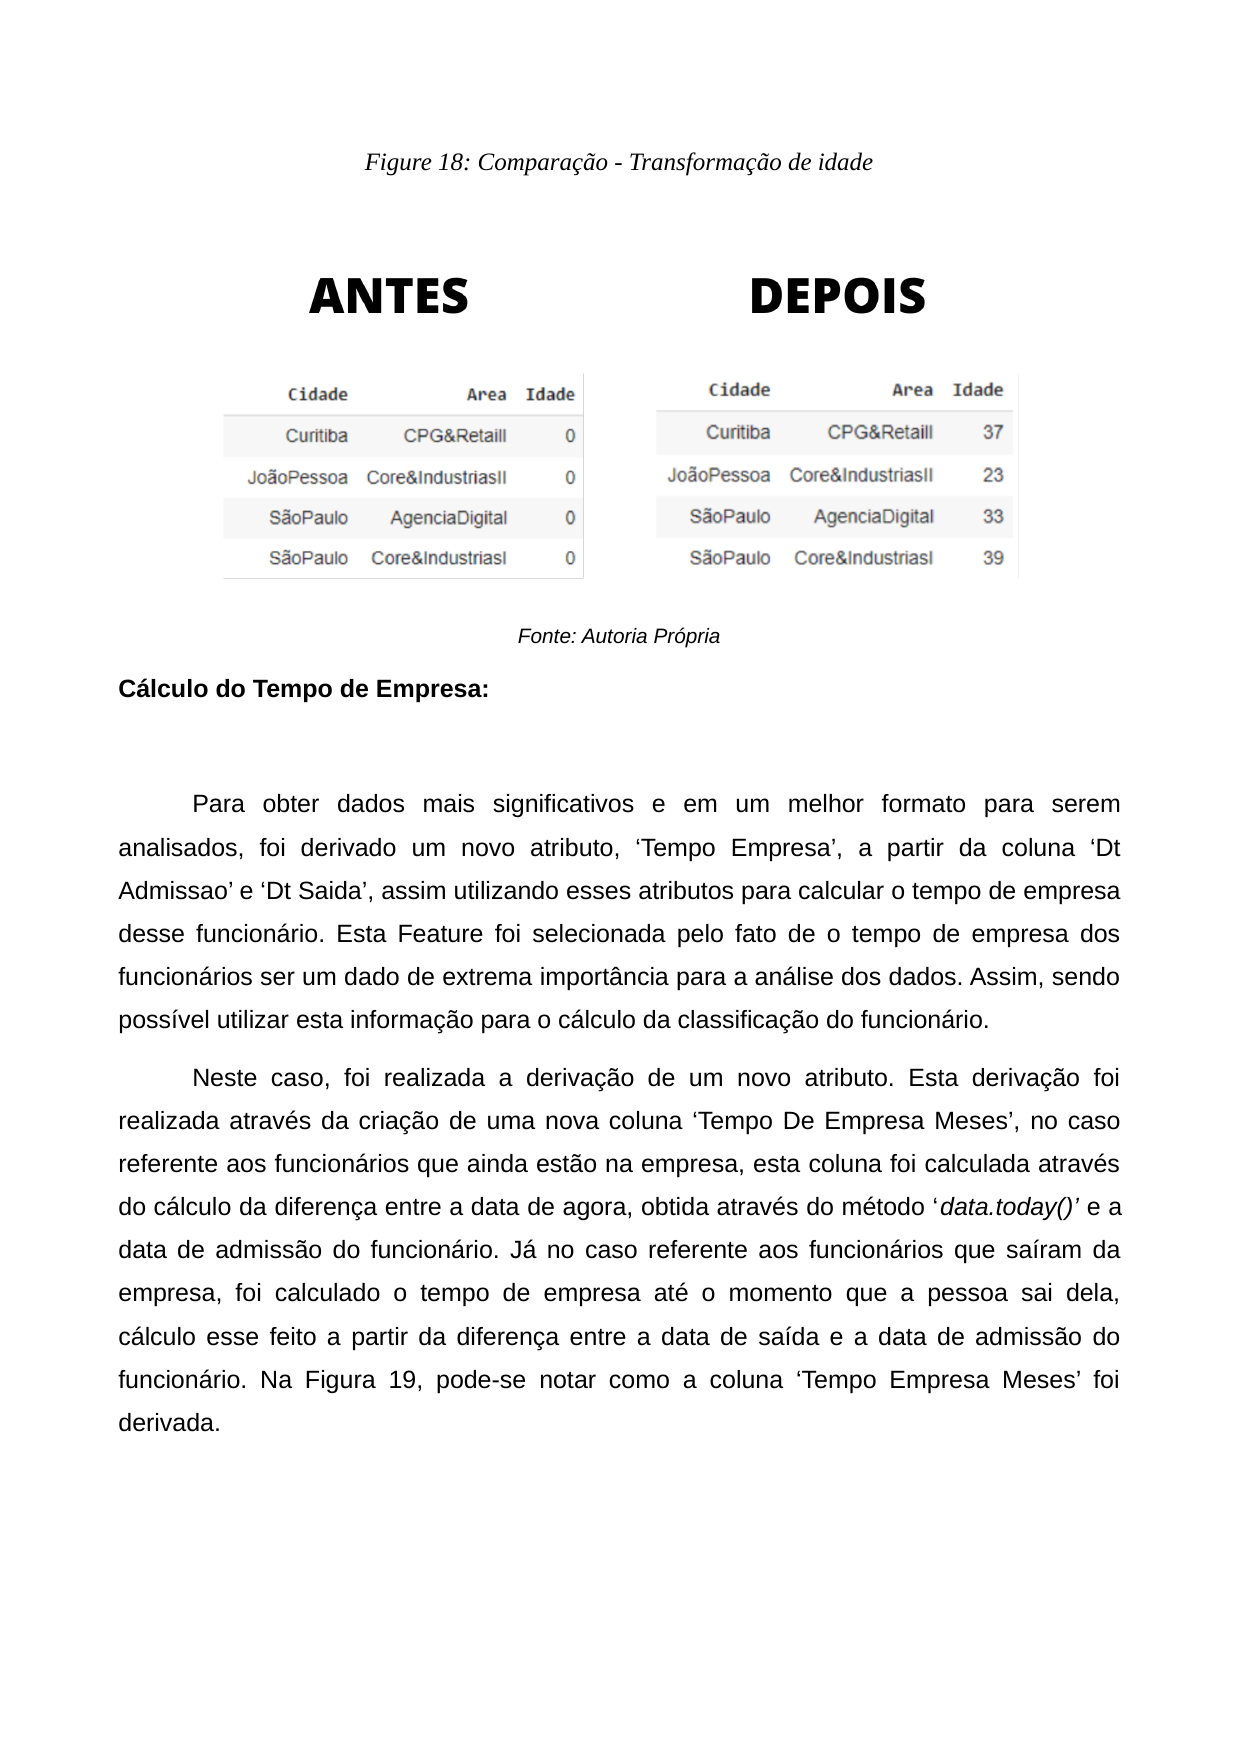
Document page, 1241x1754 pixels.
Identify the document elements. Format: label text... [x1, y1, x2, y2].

picture [118, 176, 1123, 612]
text Figure 18: Comparação - Transformação de idade [118, 147, 1122, 176]
text Fonte: Autoria Própria [118, 612, 1122, 647]
text Neste caso, foi realizada a derivação de um novo atributo. Esta derivação foi realizada através da criação de uma nova coluna ‘Tempo De Empresa Meses’, no caso referente aos funcionários que ainda estão na empresa, esta coluna foi calculada através do cálculo da diferença entre a data de agora, obtida através do método ‘data.today()’ e a data de admissão do funcionário. Já no caso referente aos funcionários que saíram da empresa, foi calculado o tempo de empresa até o momento que a pessoa sai dela, cálculo esse feito a partir da diferença entre a data de saída e a data de admissão do funcionário. Na Figura 19, pode-se notar como a coluna ‘Tempo Empresa Meses’ foi derivada. [118, 1063, 1122, 1436]
text [118, 118, 1122, 147]
text Para obter dados mais significativos e em um melhor formato para serem analisados, foi derivado um novo atributo, ‘Tempo Empresa’, a partir da coluna ‘Dt Admissao’ e ‘Dt Saida’, assim utilizando esses atributos para calcular o tempo de empresa desse funcionário. Esta Feature foi selecionada pelo fato de o tempo de empresa dos funcionários ser um dado de extrema importância para a análise dos dados. Assim, sendo possível utilizar esta informação para o cálculo da classificação do funcionário. [118, 789, 1122, 1034]
text Cálculo do Tempo de Empresa: [118, 674, 1122, 703]
